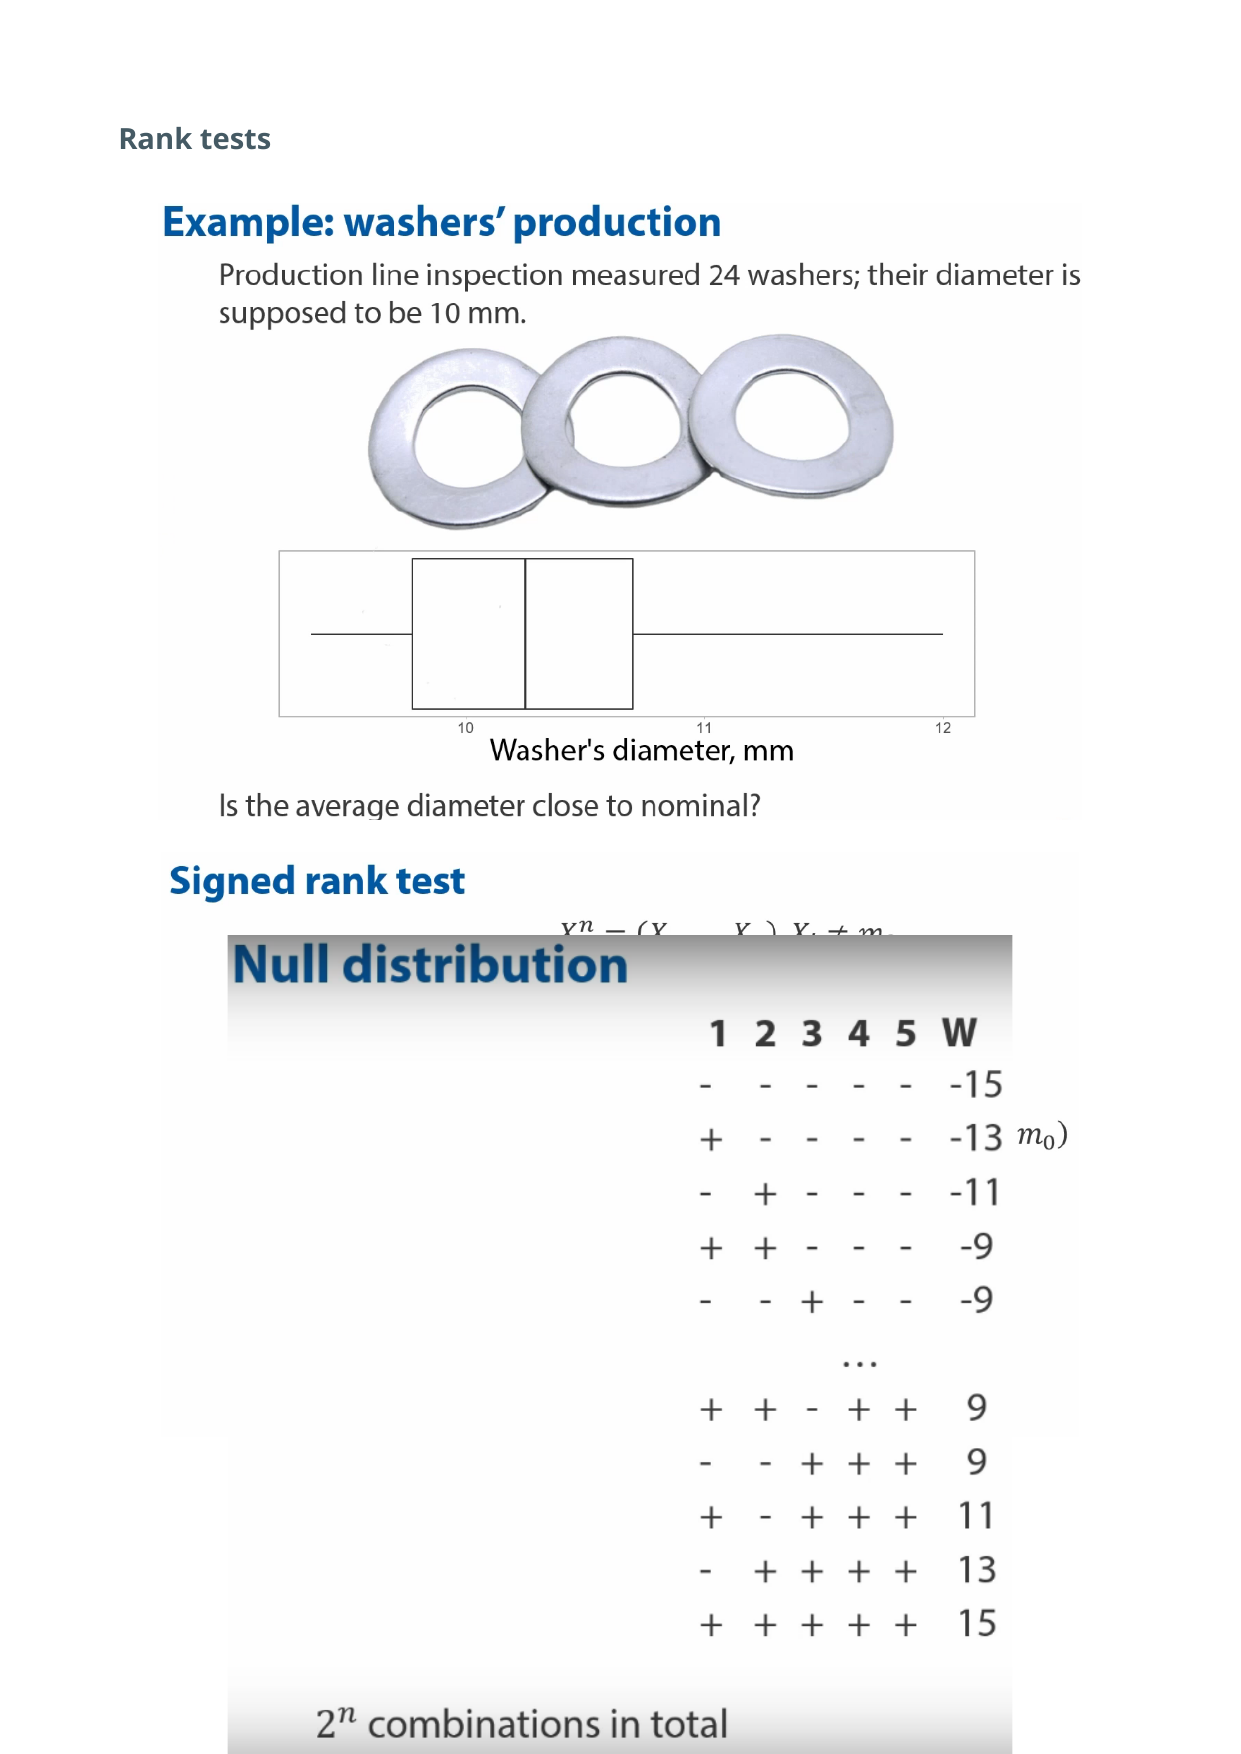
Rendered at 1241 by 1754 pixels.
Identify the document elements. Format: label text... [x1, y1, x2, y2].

picture [161, 852, 1080, 1754]
picture [158, 203, 1083, 820]
subtitle Rank tests [118, 118, 1122, 158]
